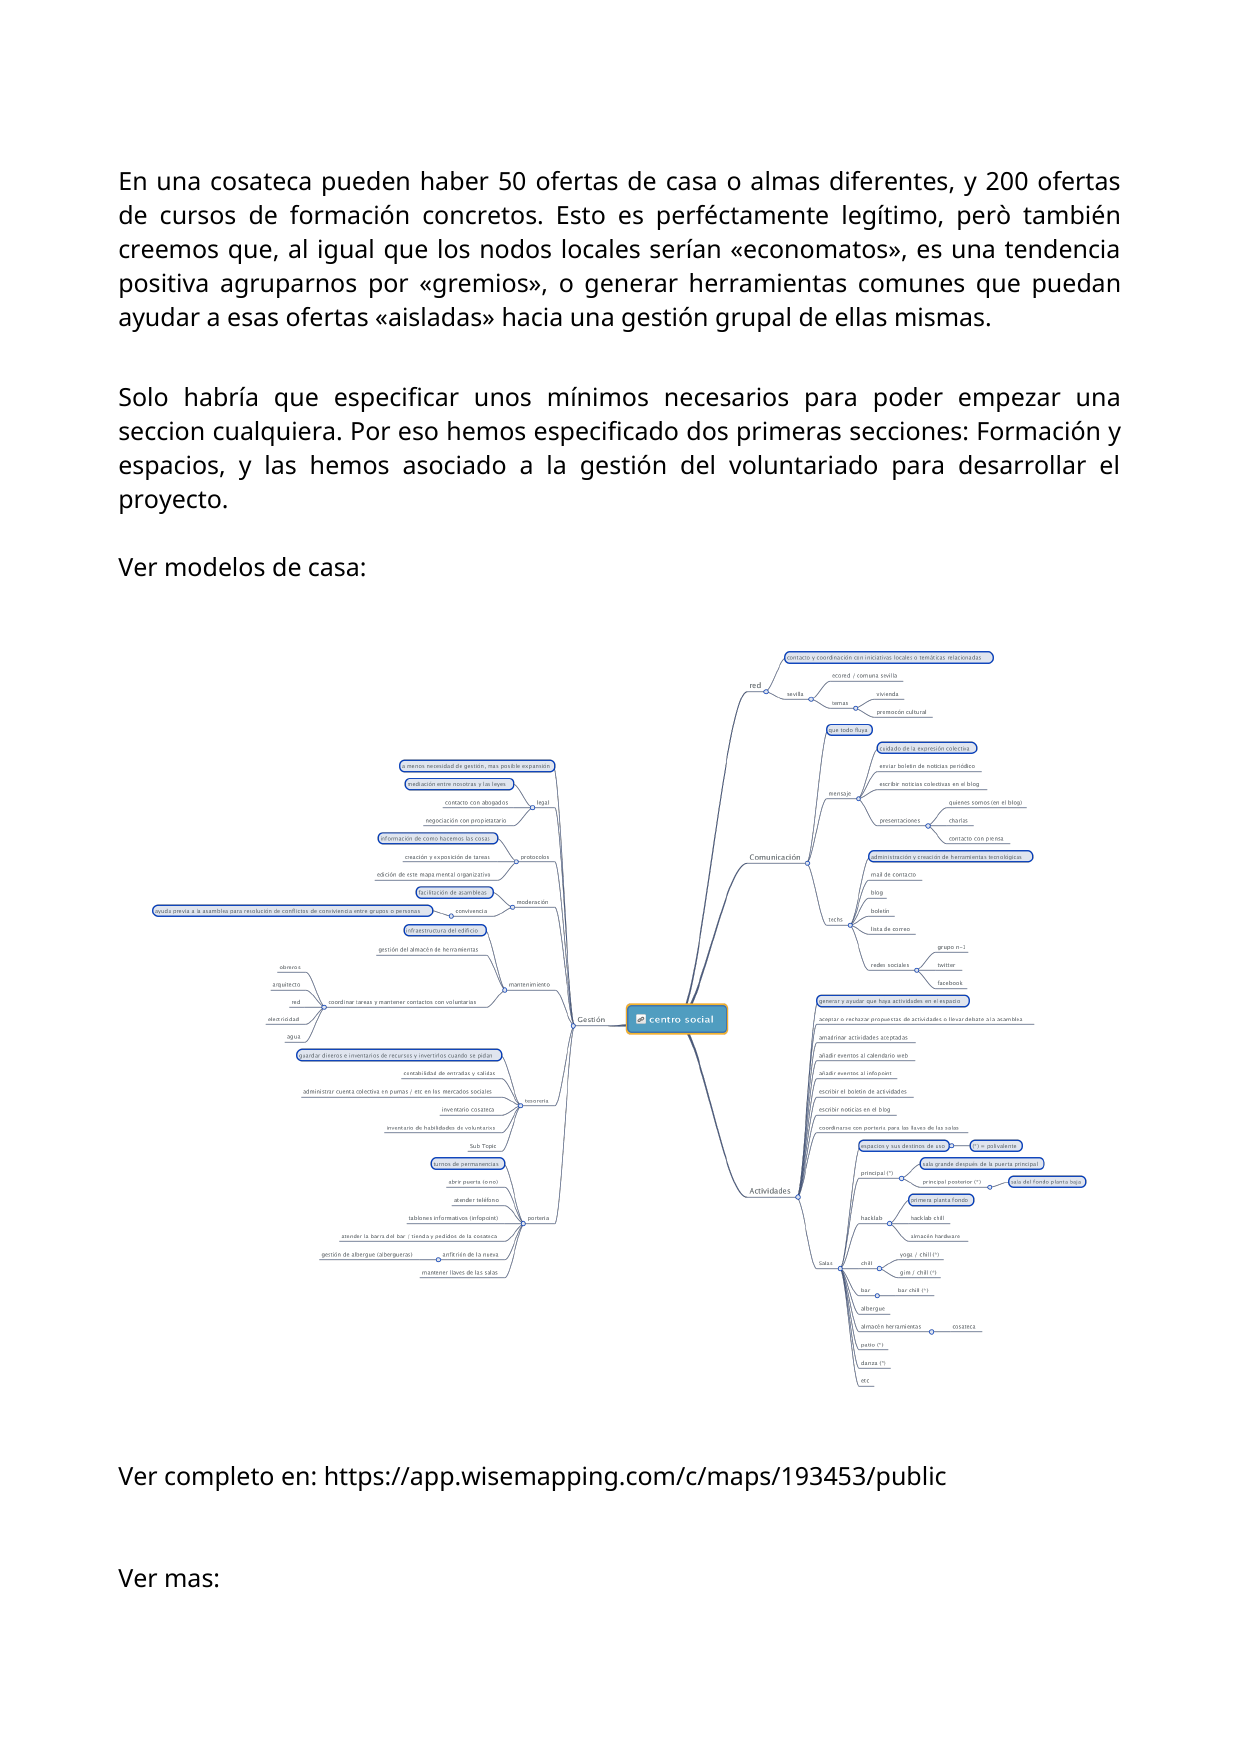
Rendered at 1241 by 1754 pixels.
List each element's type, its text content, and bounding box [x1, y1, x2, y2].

text En una cosateca pueden haber 50 ofertas de casa o almas diferentes, y 200 ofertas de cursos de formación concretos. Esto es perféctamente legítimo, però también creemos que, al igual que los nodos locales serían «economatos», es una tendencia positiva agruparnos por «gremios», o generar herramientas comunes que puedan ayudar a esas ofertas «aisladas» hacia una gestión grupal de ellas mismas. [118, 163, 1122, 334]
text Ver modelos de casa: [118, 549, 1122, 584]
text Ver mas: [118, 1561, 1122, 1595]
text Ver completo en: https://app.wisemapping.com/c/maps/193453/public [118, 1458, 1122, 1493]
picture [118, 617, 1123, 1425]
text Solo habría que especificar unos mínimos necesarios para poder empezar una seccion cualquiera. Por eso hemos especificado dos primeras secciones: Formación y espacios, y las hemos asociado a la gestión del voluntariado para desarrollar el proyecto. [118, 379, 1122, 516]
